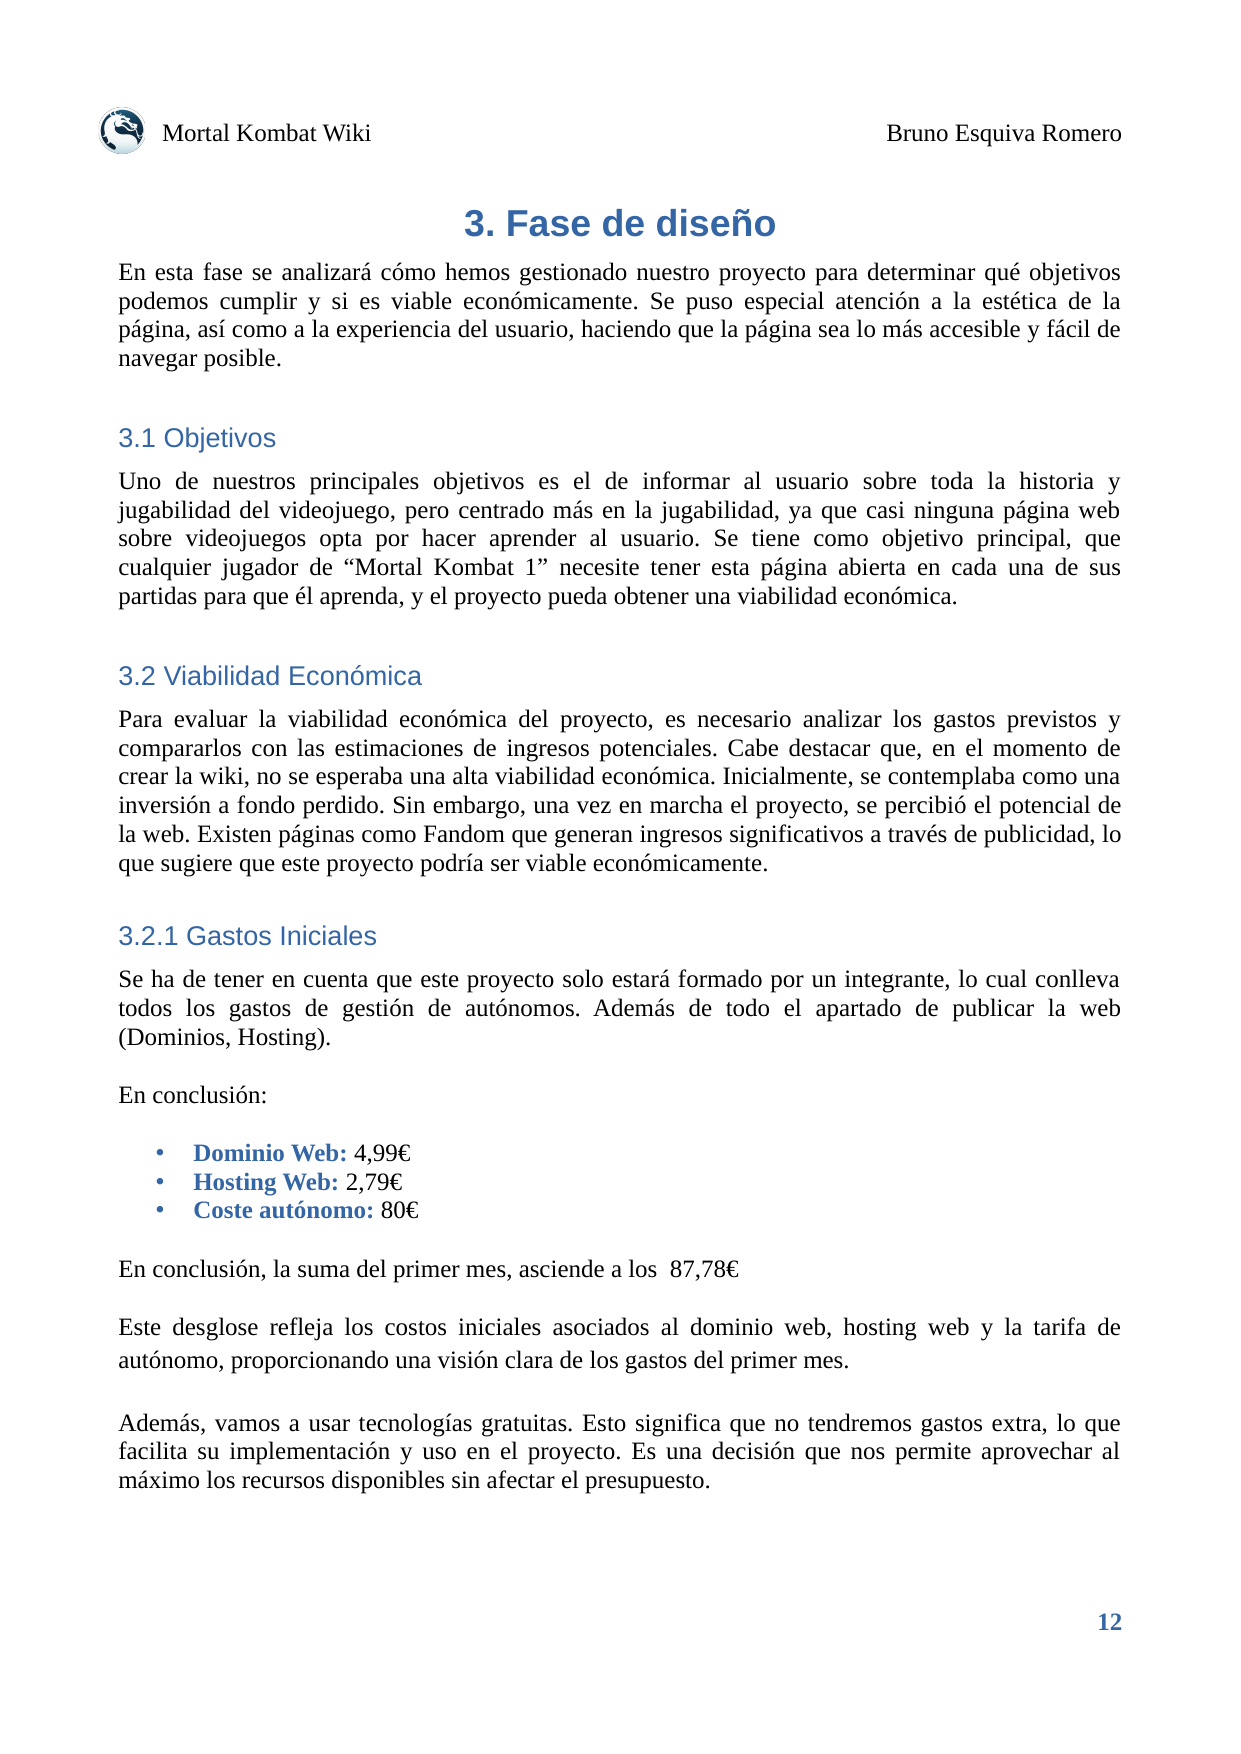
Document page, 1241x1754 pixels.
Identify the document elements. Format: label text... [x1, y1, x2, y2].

picture [98, 107, 145, 154]
subtitle 3.2 Viabilidad Económica [118, 660, 1122, 691]
text Uno de nuestros principales objetivos es el de informar al usuario sobre toda la historia y jugabilidad del videojuego, pero centrado más en la jugabilidad, ya que casi ninguna página web sobre videojuegos opta por hacer aprender al usuario. Se tiene como objetivo principal, que cualquier jugador de “Mortal Kombat 1” necesite tener esta página abierta en cada una de sus partidas para que él aprenda, y el proyecto pueda obtener una viabilidad económica. [118, 466, 1122, 610]
list Dominio Web: 4,99€ [156, 1138, 1122, 1167]
text Para evaluar la viabilidad económica del proyecto, es necesario analizar los gastos previstos y compararlos con las estimaciones de ingresos potenciales. Cabe destacar que, en el momento de crear la wiki, no se esperaba una alta viabilidad económica. Inicialmente, se contemplaba como una inversión a fondo perdido. Sin embargo, una vez en marcha el proyecto, se percibió el potencial de la web. Existen páginas como Fandom que generan ingresos significativos a través de publicidad, lo que sugiere que este proyecto podría ser viable económicamente. [118, 704, 1122, 876]
text Además, vamos a usar tecnologías gratuitas. Esto significa que no tendremos gastos extra, lo que facilita su implementación y uso en el proyecto. Es una decisión que nos permite aprovechar al máximo los recursos disponibles sin afectar el presupuesto. [118, 1408, 1122, 1494]
text En conclusión: [118, 1080, 1122, 1109]
list Hosting Web: 2,79€ [156, 1167, 1122, 1196]
subtitle 3. Fase de diseño [118, 201, 1122, 244]
list Coste autónomo: 80€ [156, 1196, 1122, 1224]
text En esta fase se analizará cómo hemos gestionado nuestro proyecto para determinar qué objetivos podemos cumplir y si es viable económicamente. Se puso especial atención a la estética de la página, así como a la experiencia del usuario, haciendo que la página sea lo más accesible y fácil de navegar posible. [118, 257, 1122, 372]
text Se ha de tener en cuenta que este proyecto solo estará formado por un integrante, lo cual conlleva todos los gastos de gestión de autónomos. Además de todo el apartado de publicar la web (Dominios, Hosting). [118, 964, 1122, 1050]
text En conclusión, la suma del primer mes, asciende a los 87,78€ [118, 1254, 1122, 1283]
text Este desglose refleja los costos iniciales asociados al dominio web, hosting web y la tarifa de autónomo, proporcionando una visión clara de los gastos del primer mes. [118, 1312, 1122, 1374]
subtitle 3.1 Objetivos [118, 422, 1122, 453]
subtitle 3.2.1 Gastos Iniciales [118, 920, 1122, 952]
